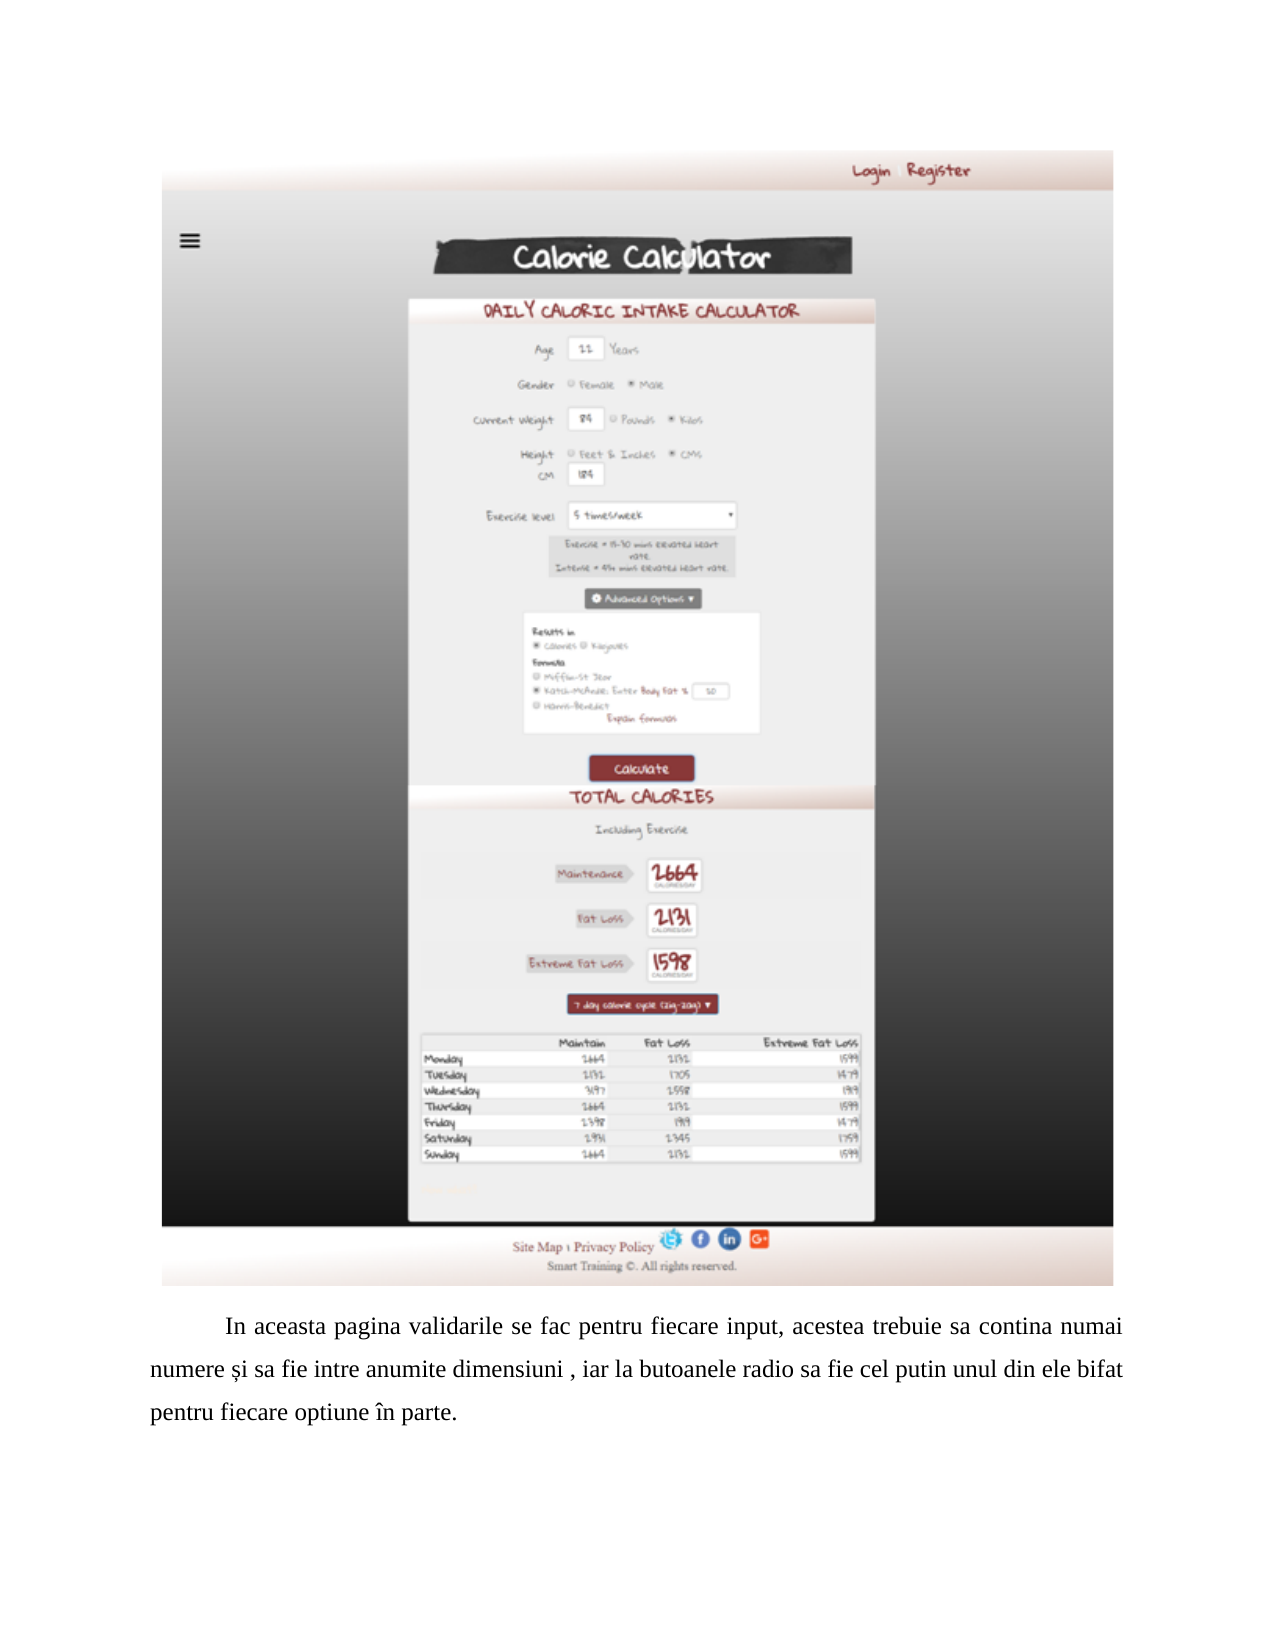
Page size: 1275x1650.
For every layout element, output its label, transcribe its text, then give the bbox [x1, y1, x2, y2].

picture [161, 150, 1114, 1286]
text In aceasta pagina validarile se fac pentru fiecare input, acestea trebuie sa contina numai numere și sa fie intre anumite dimensiuni , iar la butoanele radio sa fie cel putin unul din ele bifat pentru fiecare optiune în parte. [150, 1311, 1125, 1426]
